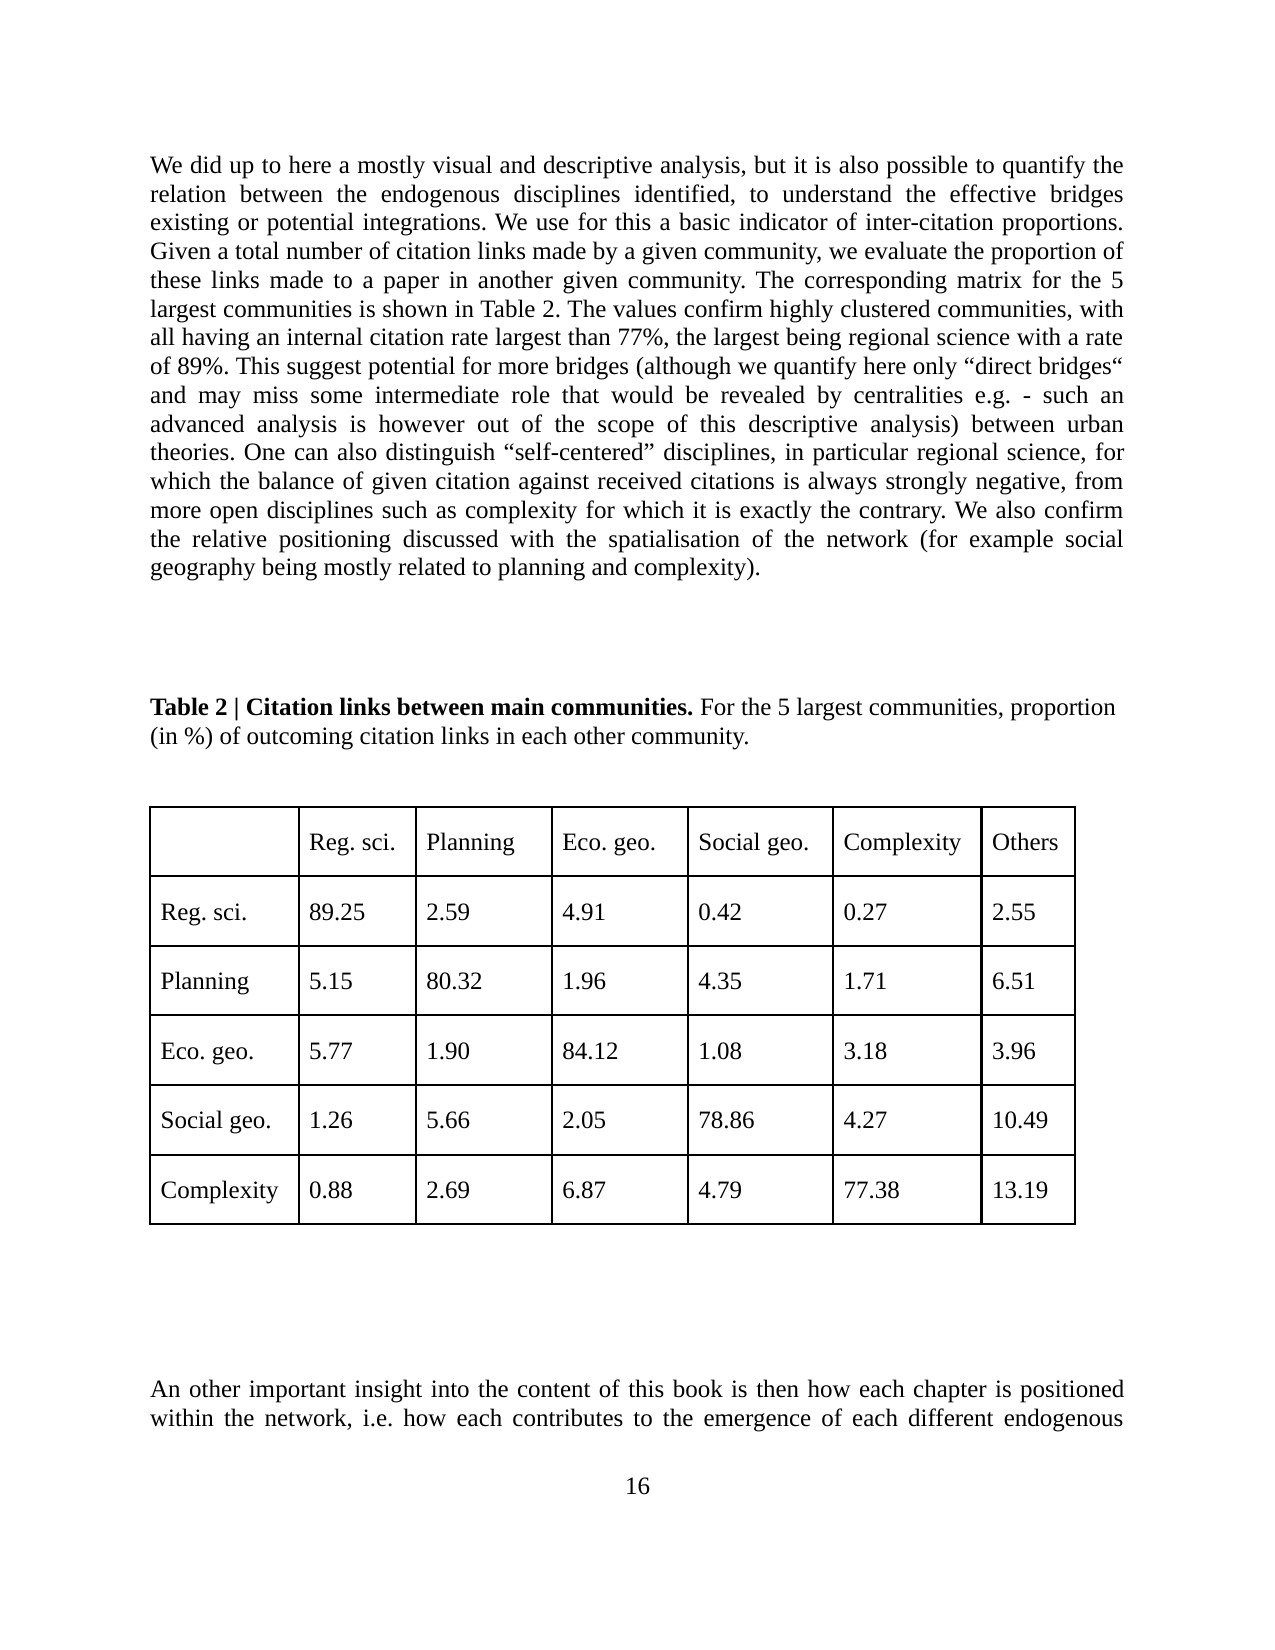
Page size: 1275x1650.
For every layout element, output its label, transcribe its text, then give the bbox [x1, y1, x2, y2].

table_header Social geo. [689, 808, 832, 875]
table_cell 4.91 [553, 877, 687, 945]
table_cell 80.32 [417, 947, 551, 1014]
table_header Reg. sci. [300, 808, 415, 875]
table_header Eco. geo. [553, 808, 687, 875]
table_header Others [983, 808, 1074, 875]
table_cell 0.42 [689, 877, 832, 945]
table_cell 77.38 [834, 1156, 980, 1223]
table_cell 3.18 [834, 1016, 980, 1084]
table_cell 1.08 [689, 1016, 832, 1084]
text An other important insight into the content of this book is then how each chapter is positioned within the network, i.e. how each contributes to the emergence of each different endogenous [150, 1374, 1125, 1432]
table_cell 84.12 [553, 1016, 687, 1084]
table_cell 5.66 [417, 1086, 551, 1153]
table_cell 10.49 [983, 1086, 1074, 1153]
text We did up to here a mostly visual and descriptive analysis, but it is also possible to quantify the relation between the endogenous disciplines identified, to understand the effective bridges existing or potential integrations. We use for this a basic indicator of inter-citation proportions. Given a total number of citation links made by a given community, we evaluate the proportion of these links made to a paper in another given community. The corresponding matrix for the 5 largest communities is shown in Table 2. The values confirm highly clustered communities, with all having an internal citation rate largest than 77%, the largest being regional science with a rate of 89%. This suggest potential for more bridges (although we quantify here only “direct bridges“ and may miss some intermediate role that would be revealed by centralities e.g. - such an advanced analysis is however out of the scope of this descriptive analysis) between urban theories. One can also distinguish “self-centered” disciplines, in particular regional science, for which the balance of given citation against received citations is always strongly negative, from more open disciplines such as complexity for which it is exactly the contrary. We also confirm the relative positioning discussed with the spatialisation of the network (for example social geography being mostly related to planning and complexity). [150, 150, 1125, 581]
table_cell Eco. geo. [151, 1016, 298, 1084]
table_cell 5.15 [300, 947, 415, 1014]
table_cell Social geo. [151, 1086, 298, 1153]
table_cell 3.96 [983, 1016, 1074, 1084]
table_cell 4.79 [689, 1156, 832, 1223]
table_cell 2.05 [553, 1086, 687, 1153]
table_header Complexity [834, 808, 980, 875]
table_cell 2.59 [417, 877, 551, 945]
table_cell 78.86 [689, 1086, 832, 1153]
table_cell 1.90 [417, 1016, 551, 1084]
table_cell Reg. sci. [151, 877, 298, 945]
table_cell 6.51 [983, 947, 1074, 1014]
table_cell 89.25 [300, 877, 415, 945]
table_cell 2.69 [417, 1156, 551, 1223]
table_cell 0.27 [834, 877, 980, 945]
table_cell 4.27 [834, 1086, 980, 1153]
table_cell 1.26 [300, 1086, 415, 1153]
table_cell 13.19 [983, 1156, 1074, 1223]
table_cell 4.35 [689, 947, 832, 1014]
table_header [151, 808, 298, 875]
table_header Planning [417, 808, 551, 875]
table_cell 2.55 [983, 877, 1074, 945]
table_cell 6.87 [553, 1156, 687, 1223]
table_cell Planning [151, 947, 298, 1014]
table_cell 5.77 [300, 1016, 415, 1084]
table_cell 0.88 [300, 1156, 415, 1223]
table_cell 1.71 [834, 947, 980, 1014]
text Table 2 | Citation links between main communities. For the 5 largest communities, proportion (in %) of outcoming citation links in each other community. [150, 692, 1125, 750]
table_cell Complexity [151, 1156, 298, 1223]
table_cell 1.96 [553, 947, 687, 1014]
